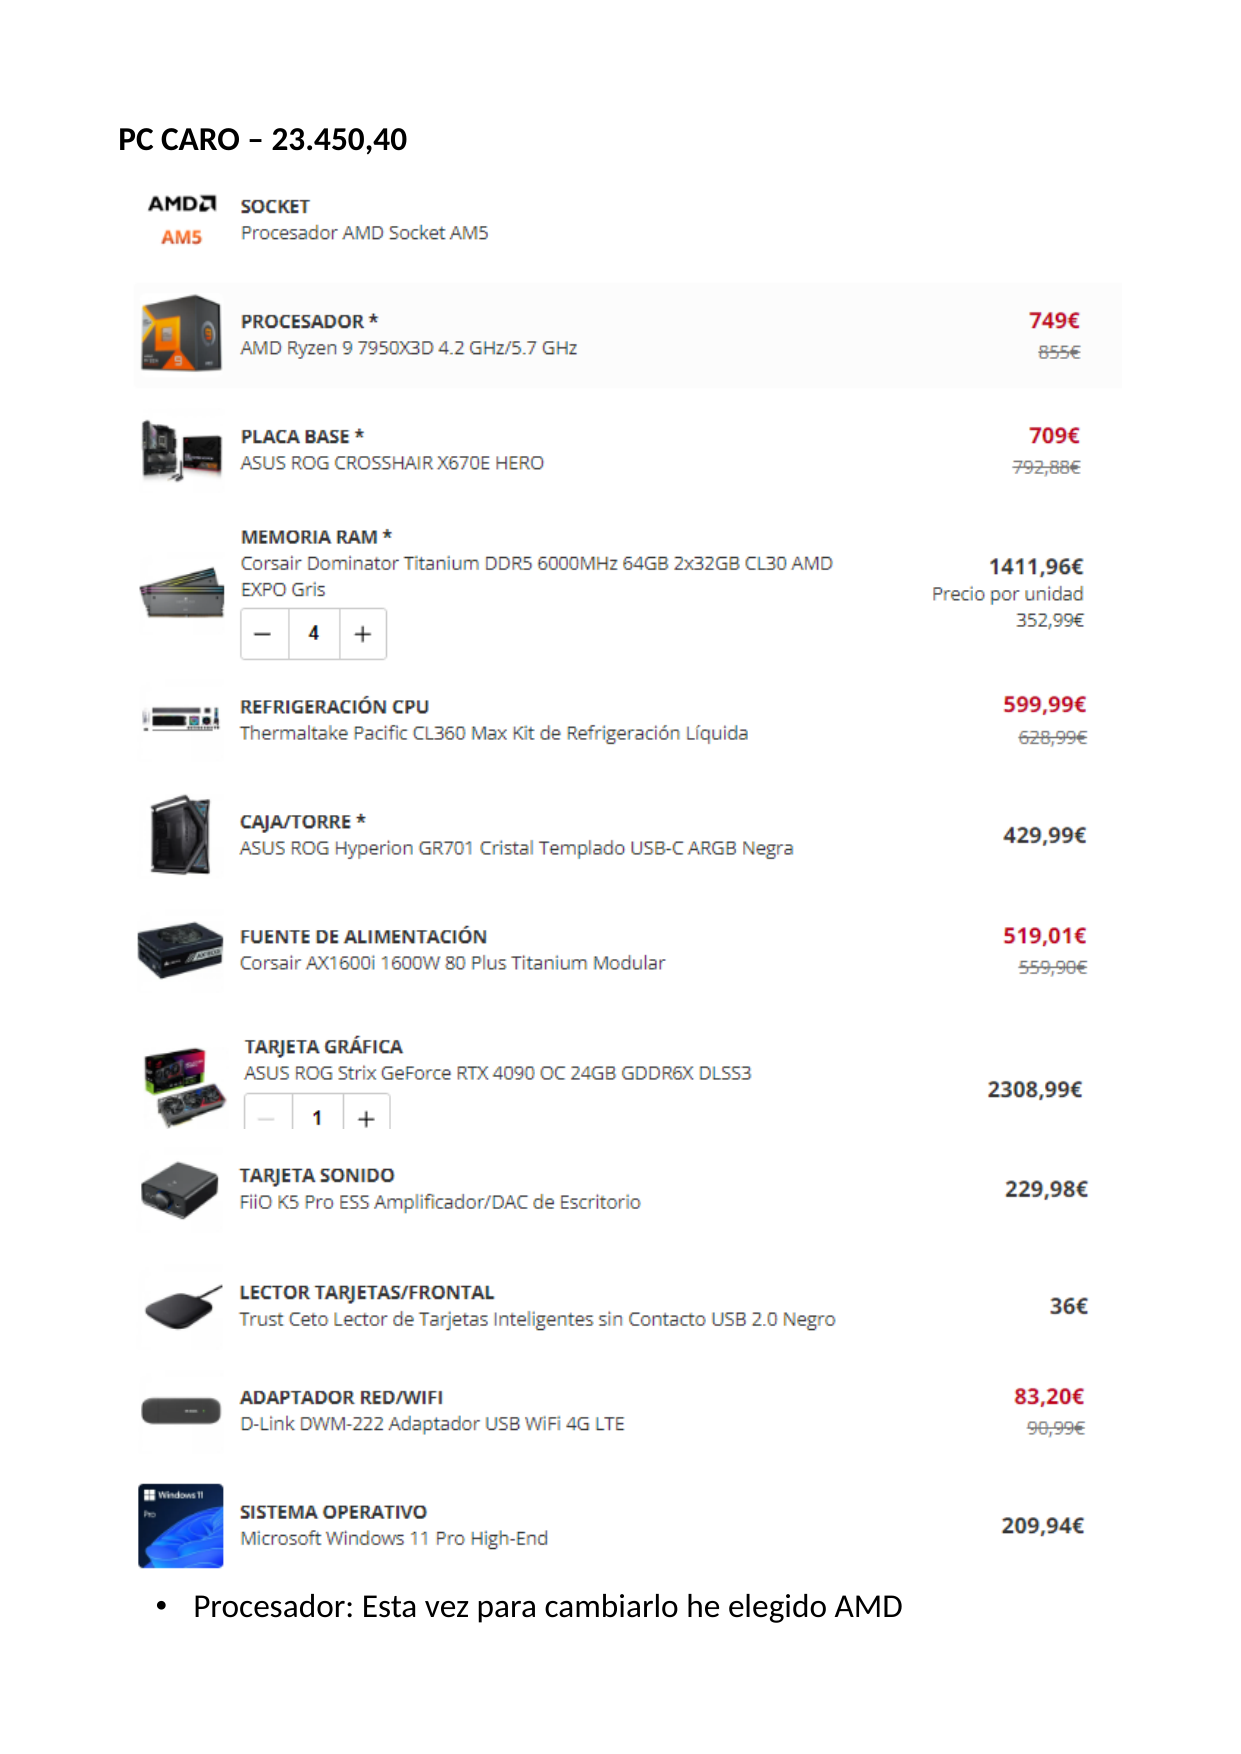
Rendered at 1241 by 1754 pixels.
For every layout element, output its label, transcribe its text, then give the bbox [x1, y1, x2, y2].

text PC CARO – 23.450,40 [118, 118, 1122, 158]
list Procesador: Esta vez para cambiarlo he elegido AMD [156, 1439, 1122, 1626]
